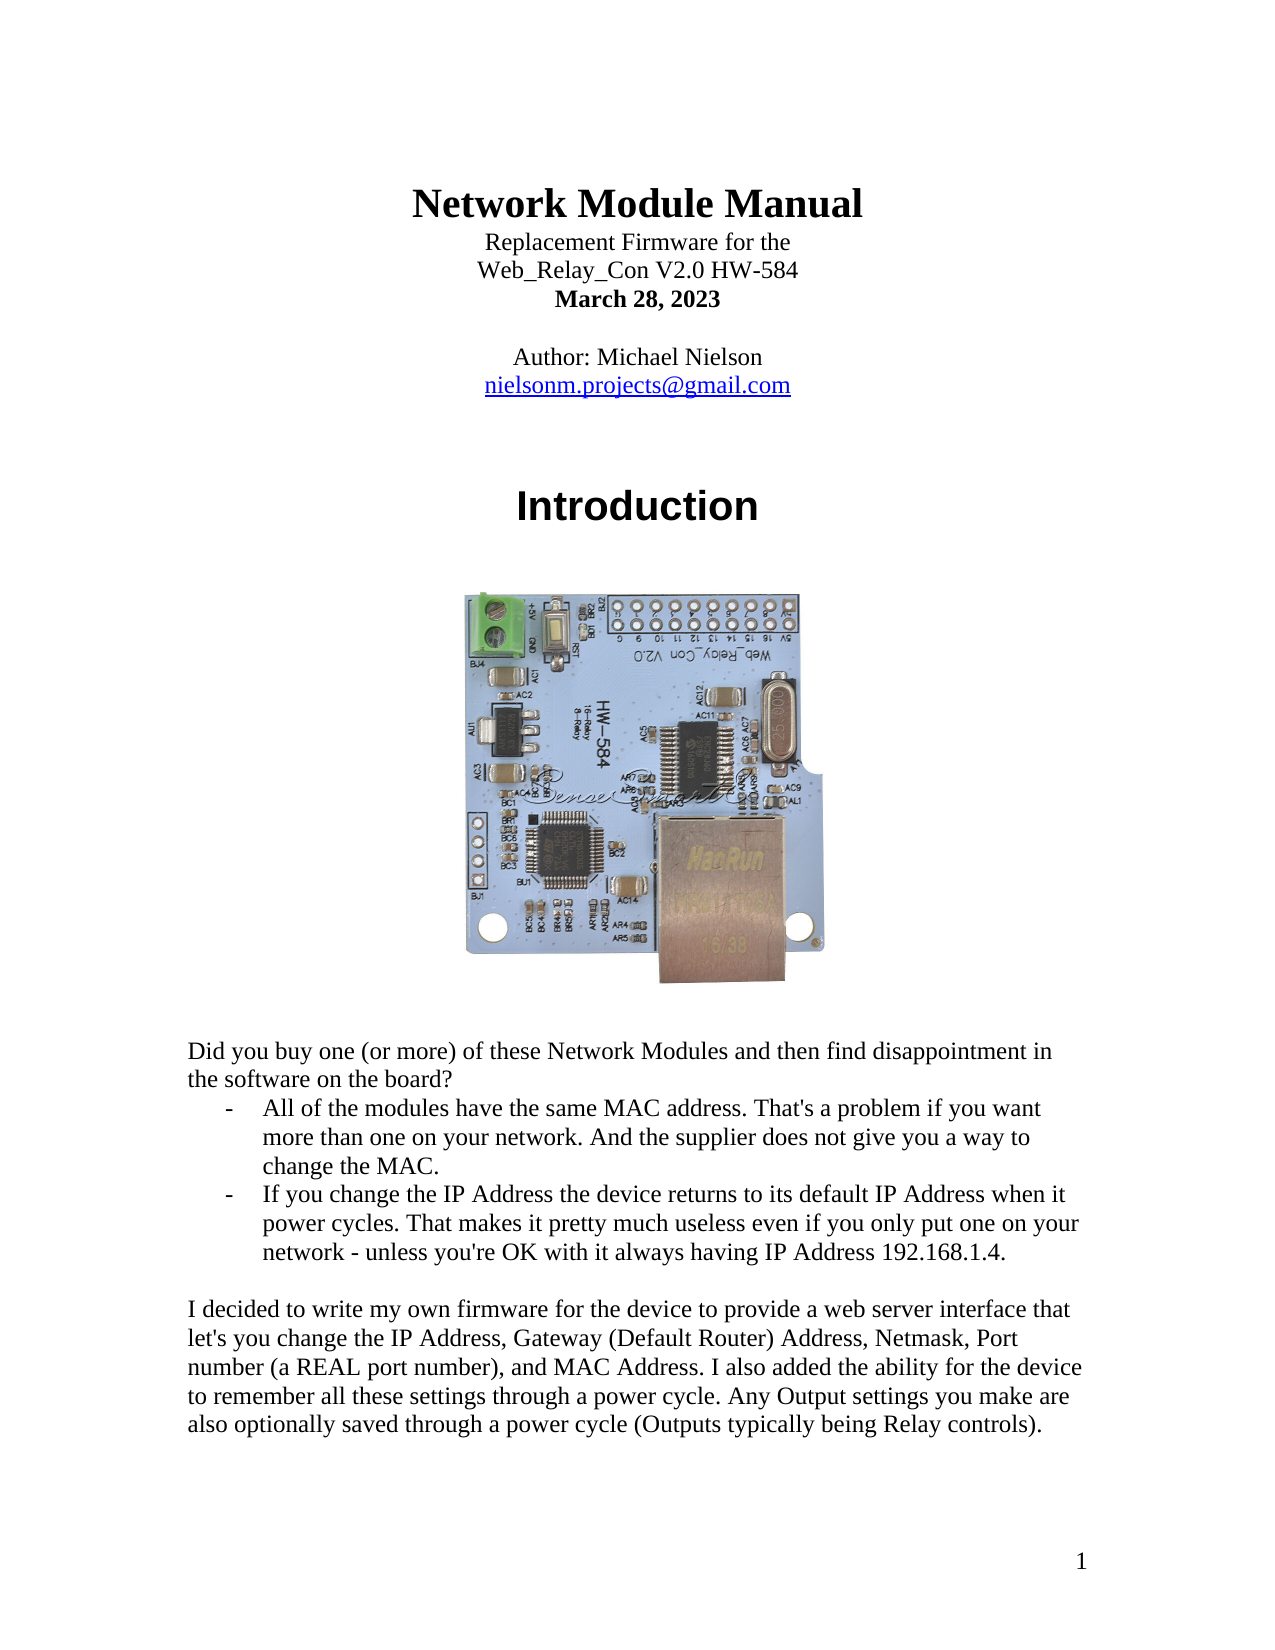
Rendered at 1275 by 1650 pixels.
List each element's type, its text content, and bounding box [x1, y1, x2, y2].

text Did you buy one (or more) of these Network Modules and then find disappointment in the software on the board? [187, 1036, 1087, 1093]
text nielsonm.projects@gmail.com [187, 370, 1087, 399]
text Network Module Manual [187, 179, 1087, 227]
list All of the modules have the same MAC address. That's a problem if you want more than one on your network. And the supplier does not give you a way to change the MAC. [225, 1093, 1087, 1179]
text Replacement Firmware for the [187, 227, 1087, 255]
text Web_Relay_Con V2.0 HW-584 [187, 255, 1087, 284]
subtitle Introduction [187, 482, 1087, 529]
text I decided to write my own firmware for the device to provide a web server interface that let's you change the IP Address, Gateway (Default Router) Address, Netmask, Port number (a REAL port number), and MAC Address. I also added the ability for the device to remember all these settings through a power cycle. Any Output settings you make are also optionally saved through a power cycle (Outputs typically being Relay controls). [187, 1294, 1087, 1438]
text Author: Michael Nielson [187, 342, 1087, 370]
list If you change the IP Address the device returns to its default IP Address when it power cycles. That makes it pretty much useless even if you only put one on your network - unless you're OK with it always having IP Address 192.168.1.4. [225, 1179, 1087, 1266]
picture [387, 536, 888, 1036]
text March 28, 2023 [187, 284, 1087, 313]
